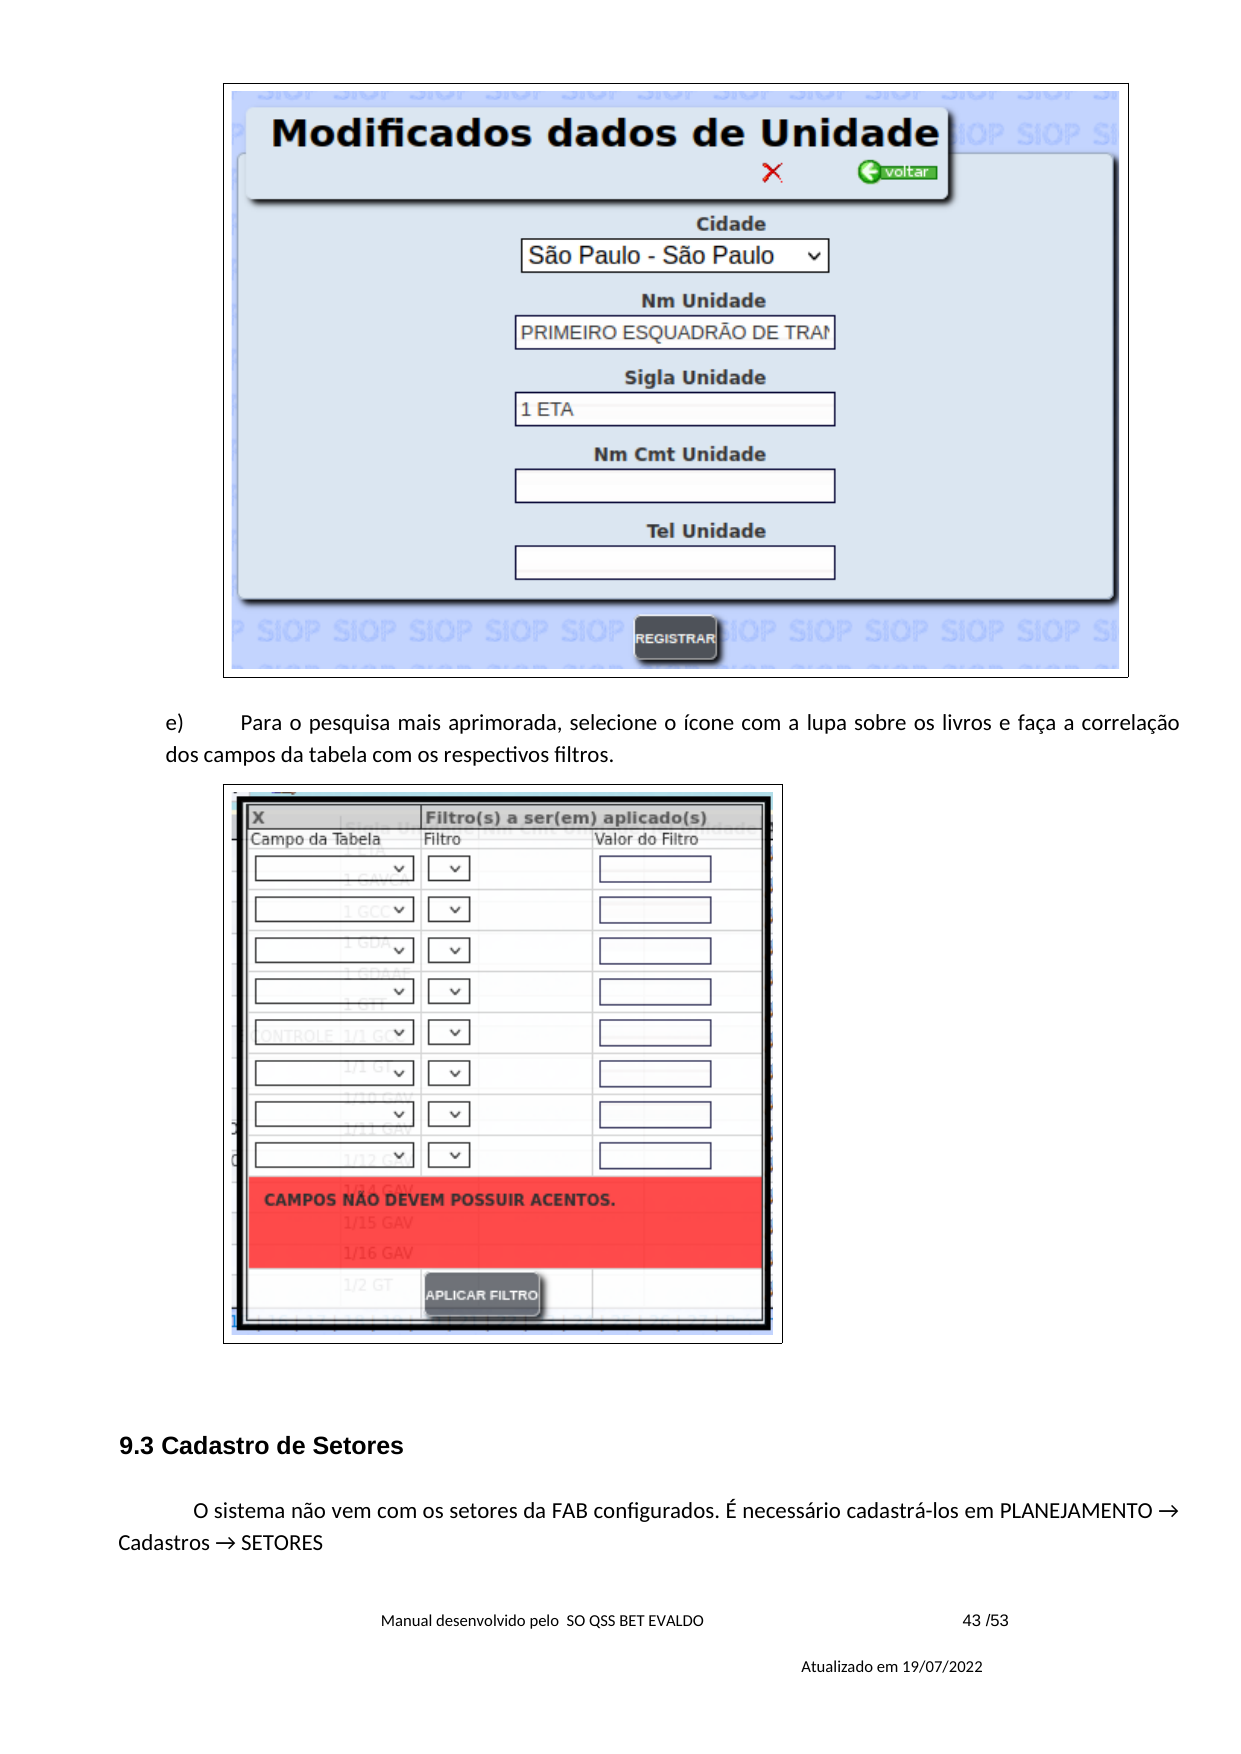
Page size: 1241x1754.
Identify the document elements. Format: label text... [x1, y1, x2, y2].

picture [231, 792, 773, 1335]
picture [231, 91, 1120, 669]
list Para o pesquisa mais aprimorada, selecione o ícone com a lupa sobre os livros e faça a correlação dos campos da tabela com os respectivos filtros. [165, 708, 1181, 768]
subtitle 9.3 Cadastro de Setores [118, 1431, 1024, 1460]
text O sistema não vem com os setores da FAB configurados. É necessário cadastrá-los em PLANEJAMENTO → Cadastros → SETORES [118, 1496, 1181, 1556]
